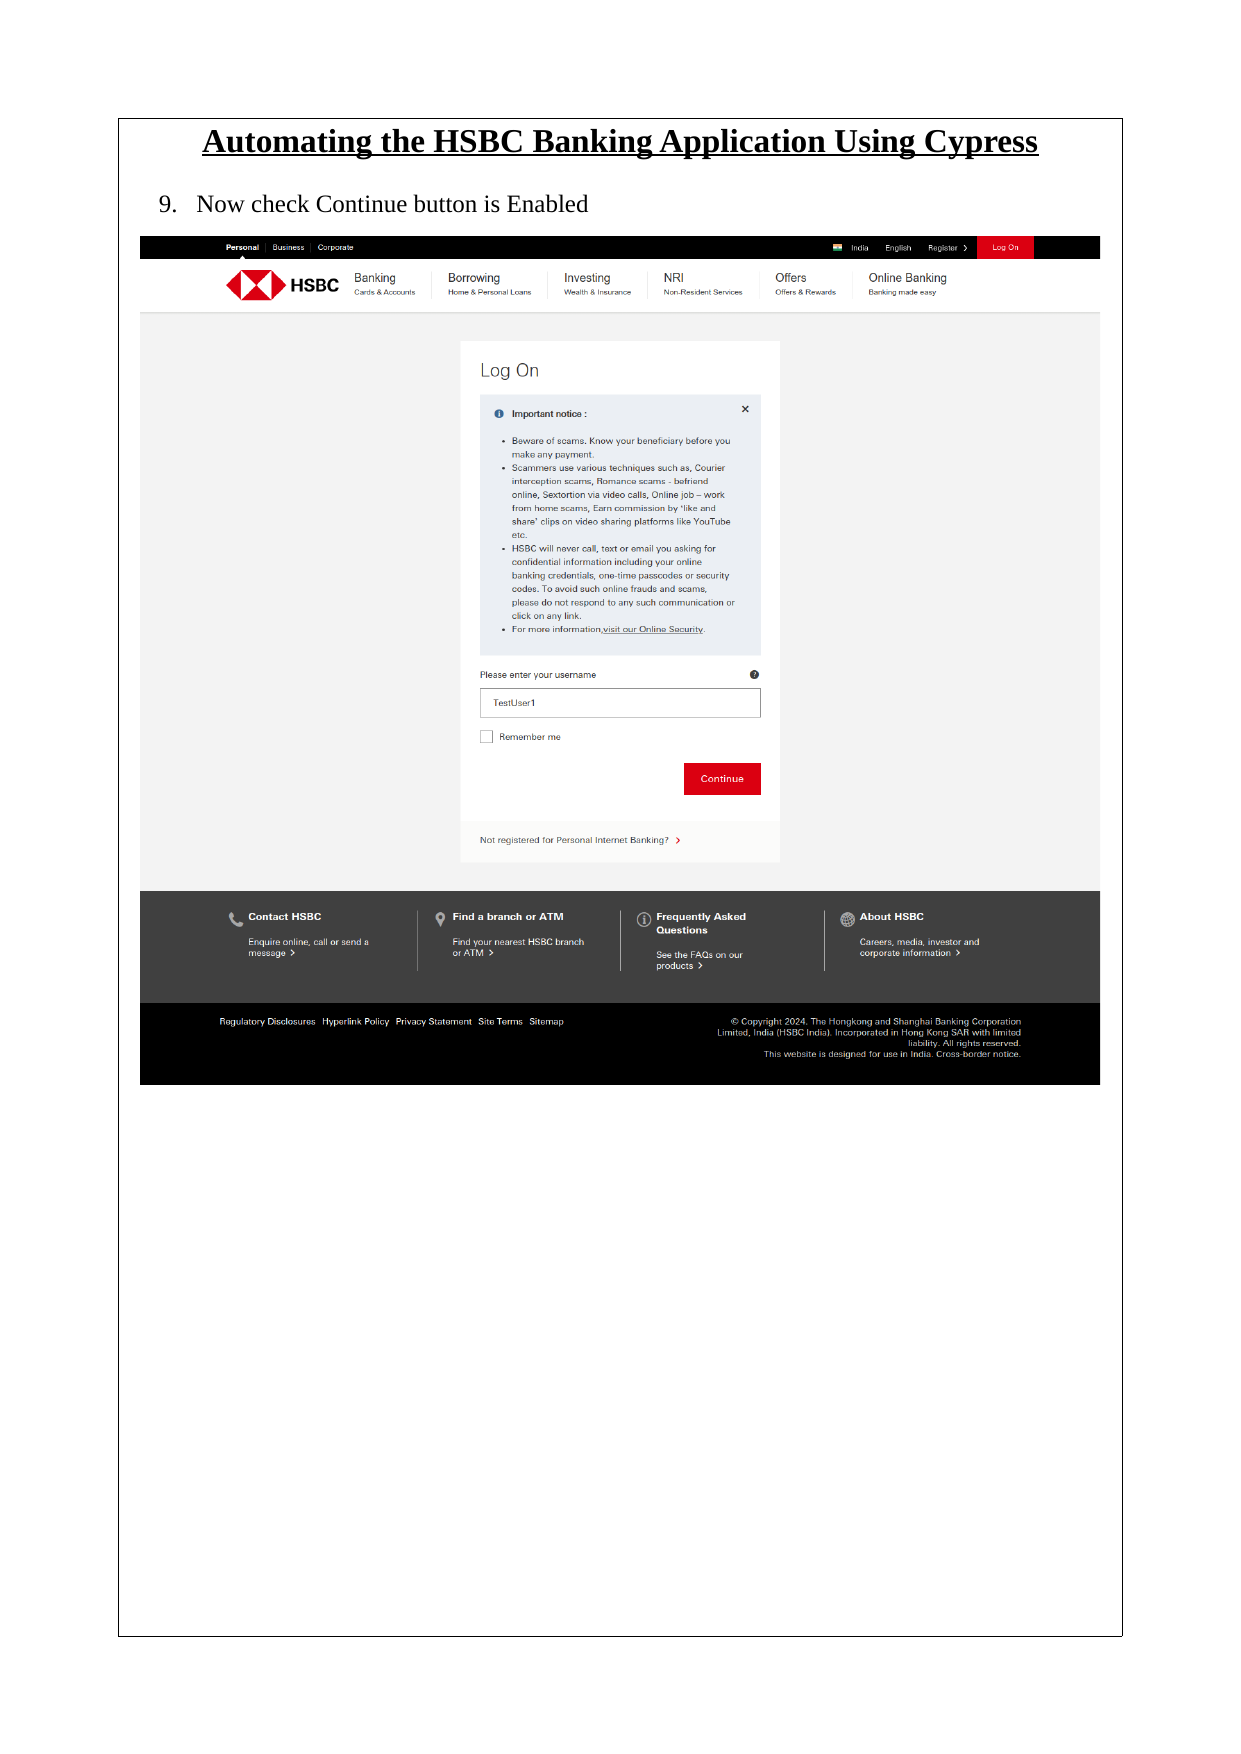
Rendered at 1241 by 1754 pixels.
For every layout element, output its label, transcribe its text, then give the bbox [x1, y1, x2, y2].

picture [140, 236, 1101, 1085]
list Now check Continue button is Enabled [159, 189, 1119, 218]
